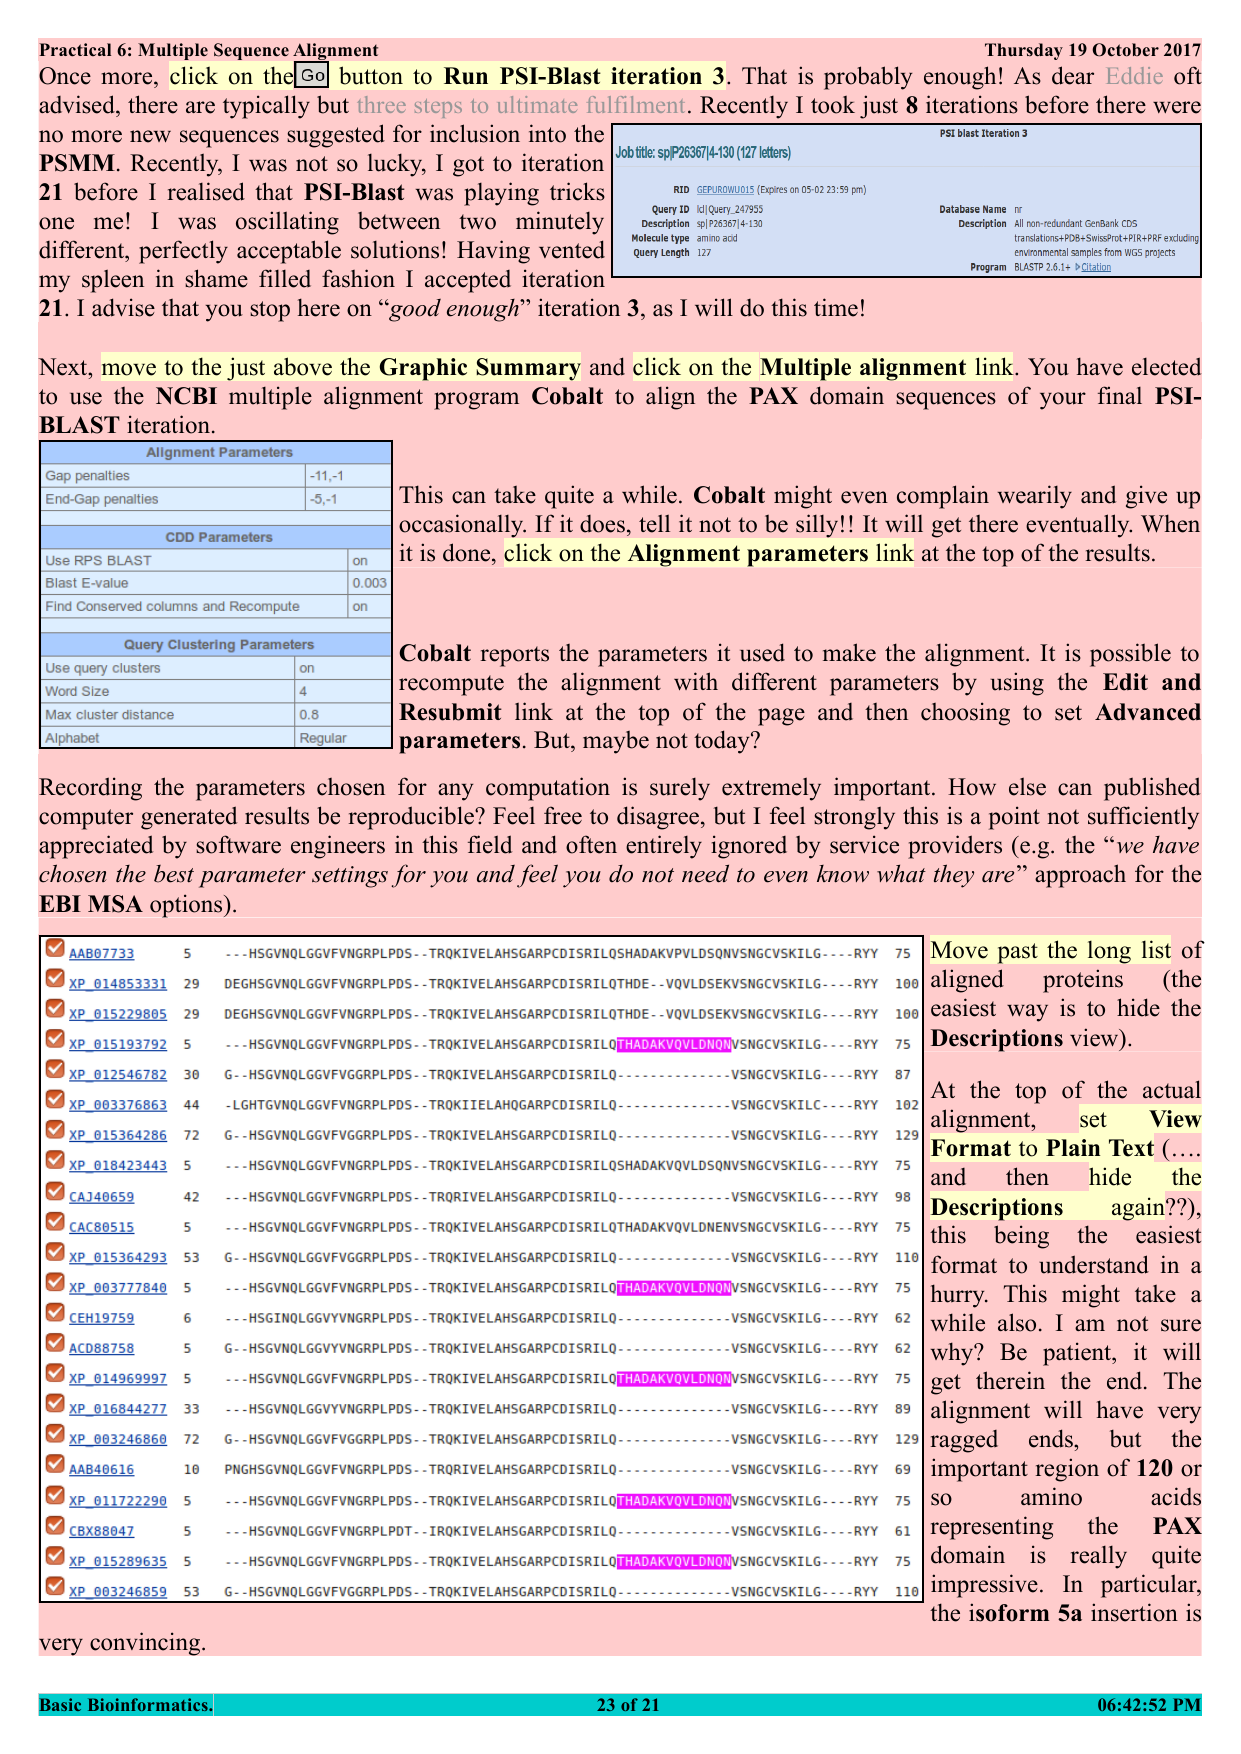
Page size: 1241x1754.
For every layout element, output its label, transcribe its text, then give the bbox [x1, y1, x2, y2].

text This can take quite a while. Cobalt might even complain wearily and give up occasionally. If it does, tell it not to be silly!! It will get there eventually. When it is done, click on the Alignment parameters link at the top of the results. [393, 480, 1202, 567]
text At the top of the actual alignment, set View Format to Plain Text (…. and then hide the Descriptions again??), this being the easiest format to understand in a hurry. This might take a while also. I am not sure why? Be patient, it will get therein the end. The alignment will have very ragged ends, but the important region of 120 or so amino acids representing the PAX domain is really quite impressive. In particular, the isoform 5a insertion is very convincing. [38, 1075, 1202, 1656]
text Cobalt reports the parameters it used to make the alignment. It is possible to recompute the alignment with different parameters by using the Edit and Resubmit link at the top of the page and then choosing to set Advanced parameters. But, maybe not today? [38, 638, 1202, 754]
picture [41, 937, 922, 1601]
text Move past the long list of aligned proteins (the easiest way is to hide the Descriptions view). [924, 935, 1202, 1051]
text Next, move to the just above the Graphic Summary and click on the Multiple alignment link. You have elected to use the NCBI multiple alignment program Cobalt to align the PAX domain sequences of your final PSI-BLAST iteration. [38, 352, 1202, 439]
text Once more, click on the button to Run PSI-Blast iteration 3. That is probably enough! As dear Eddie oft advised, there are typically but three steps to ultimate fulfilment. Recently I took just 8 iterations before there were no more new sequences suggested for inclusion into the PSMM. Recently, I was not so lucky, I got to iteration 21 before I realised that PSI-Blast was playing tricks one me! I was oscillating between two minutely different, perfectly acceptable solutions! Having vented my spleen in shame filled fashion I accepted iteration 21. I advise that you stop here on “good enough” iteration 3, as I will do this time! [38, 61, 1202, 322]
picture [613, 125, 1200, 276]
picture [41, 442, 391, 747]
text Recording the parameters chosen for any computation is surely extremely important. How else can published computer generated results be reproducible? Feel free to disagree, but I feel strongly this is a point not sufficiently appreciated by software engineers in this field and often entirely ignored by service providers (e.g. the “we have chosen the best parameter settings for you and feel you do not need to even know what they are” approach for the EBI MSA options). [38, 772, 1202, 917]
picture [296, 63, 327, 86]
